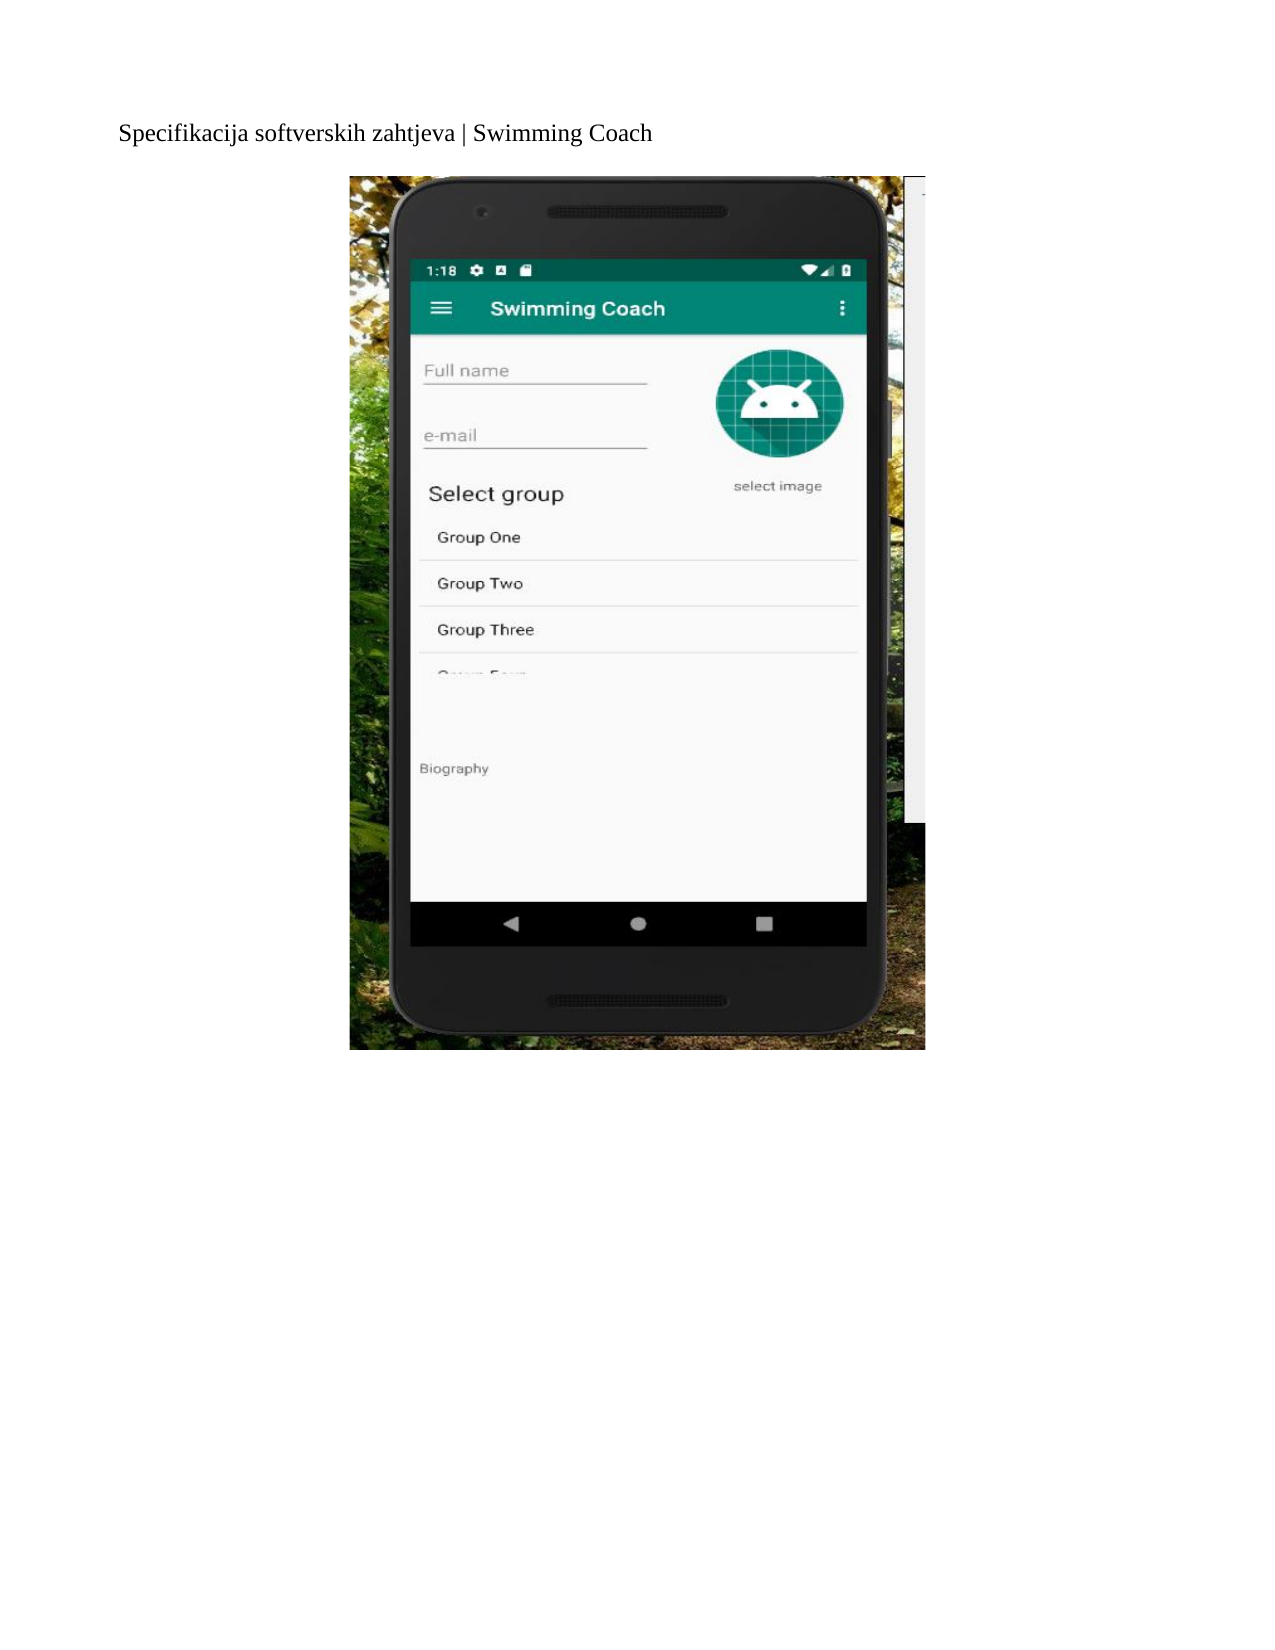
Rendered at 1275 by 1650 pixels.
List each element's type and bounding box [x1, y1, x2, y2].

picture [349, 176, 926, 1050]
